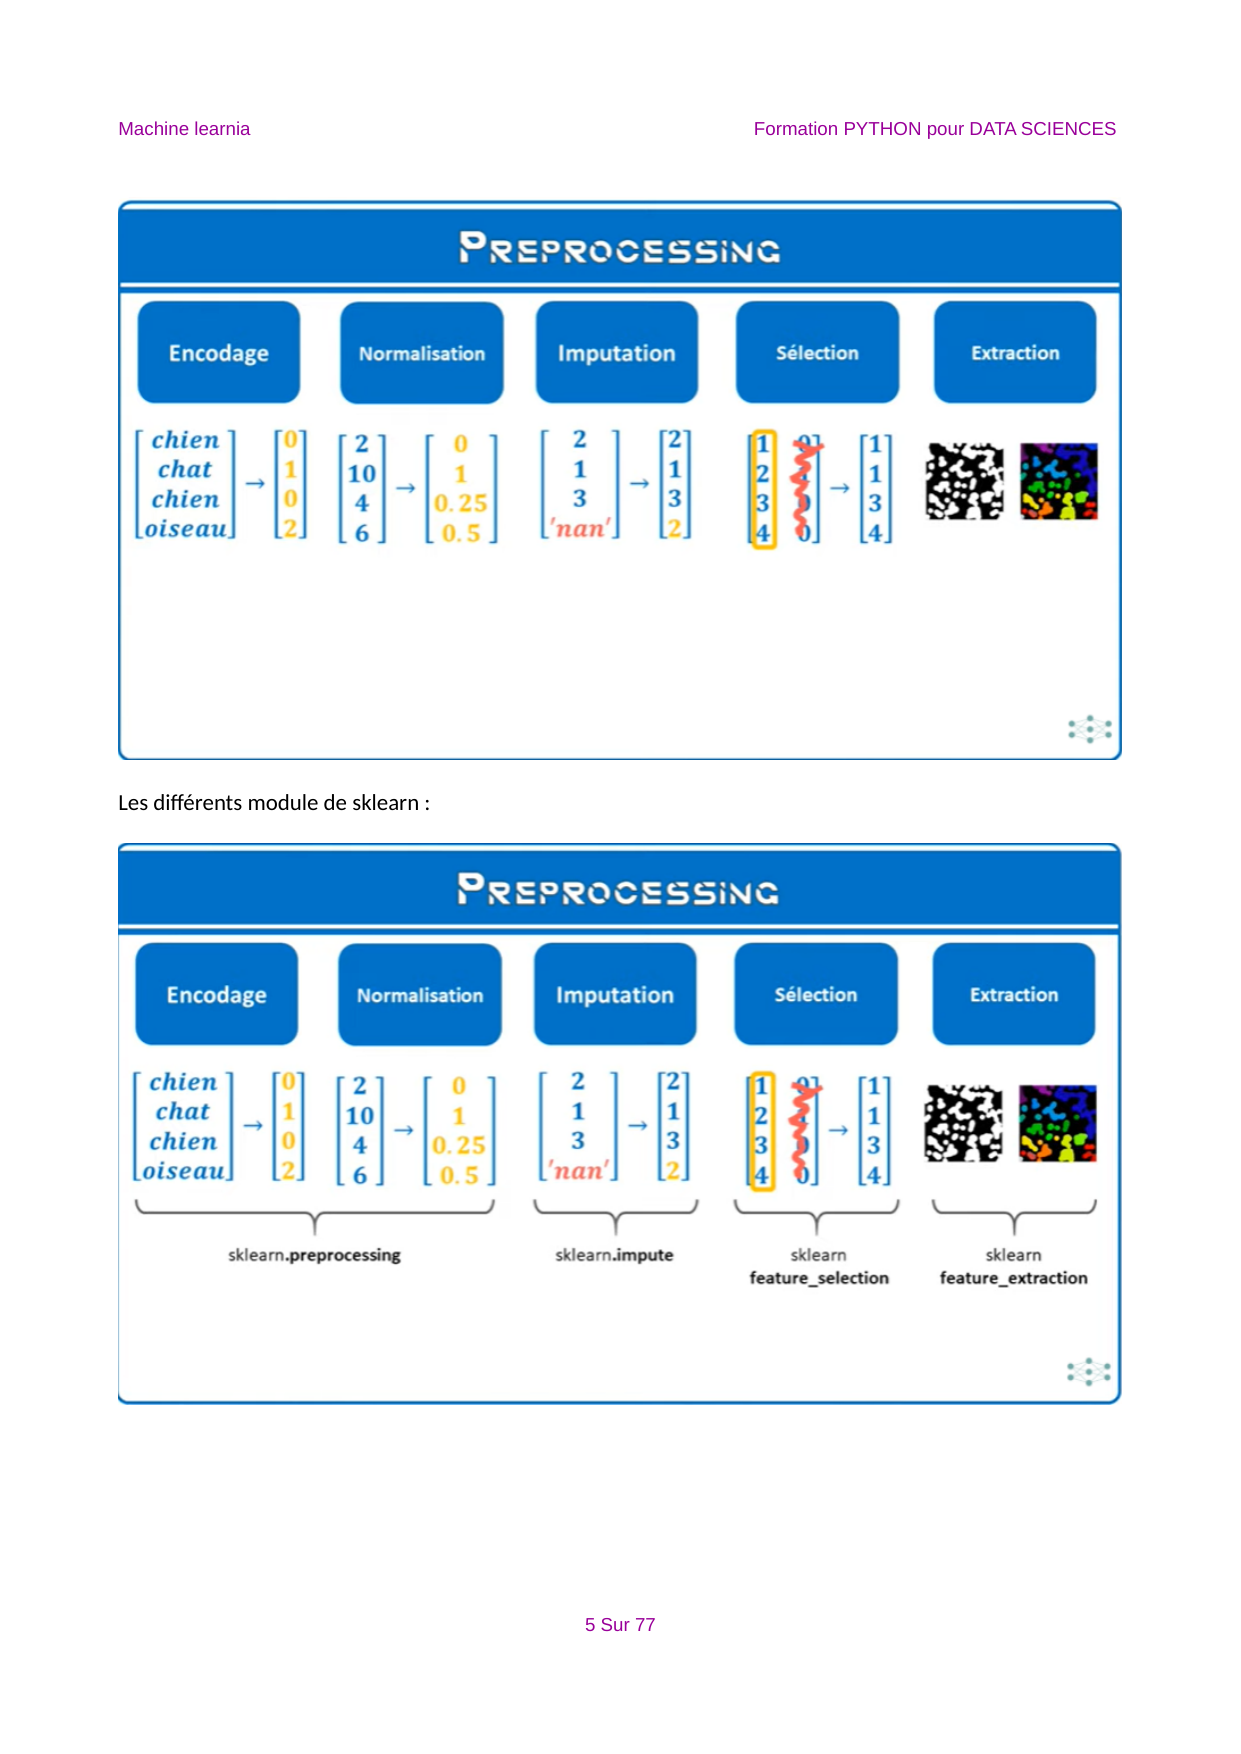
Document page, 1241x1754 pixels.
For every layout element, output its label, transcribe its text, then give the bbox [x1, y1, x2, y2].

text Les différents module de sklearn : [118, 788, 1122, 816]
picture [118, 843, 1122, 1405]
picture [118, 197, 1122, 760]
